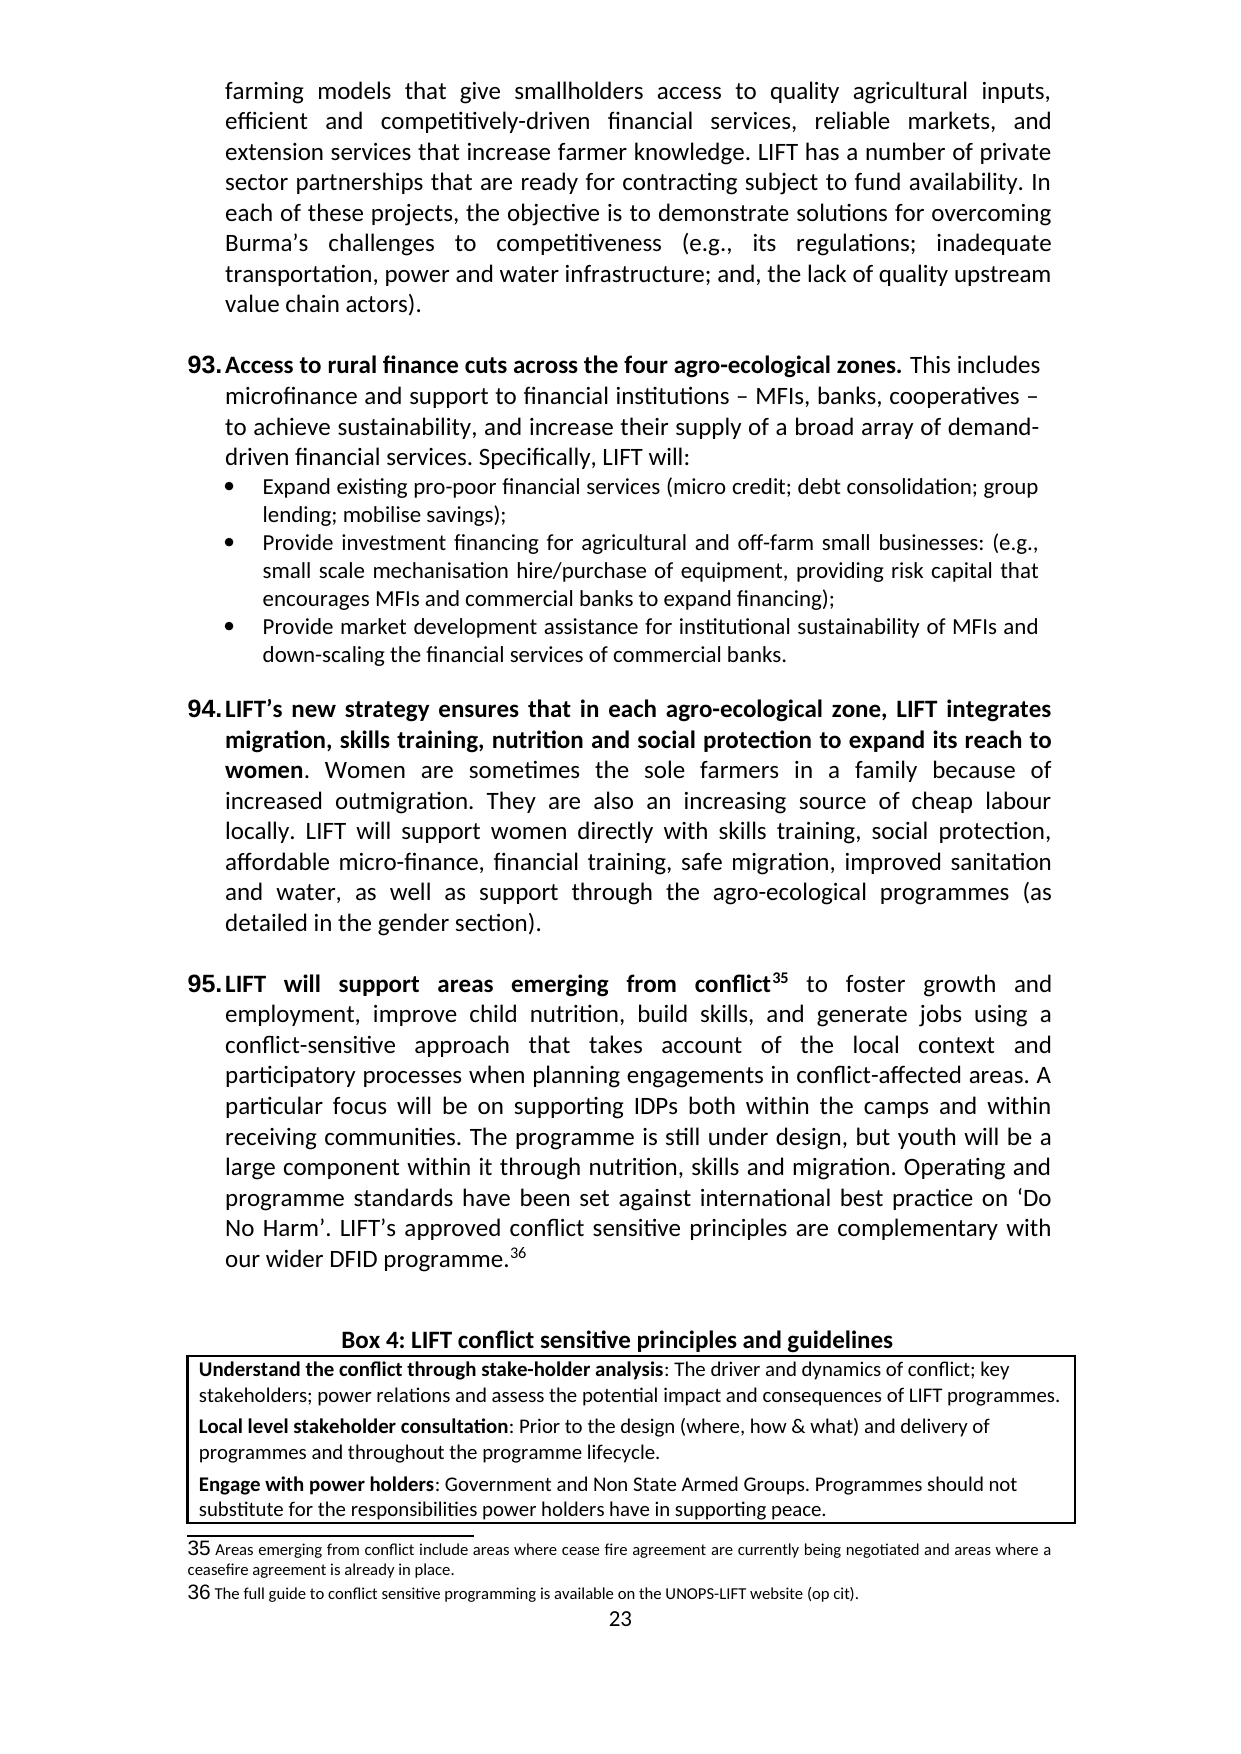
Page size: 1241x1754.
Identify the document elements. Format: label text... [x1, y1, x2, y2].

list Areas emerging from conflict include areas where cease fire agreement are currently being negotiated and areas where a ceasefire agreement is already in place. [187, 1536, 1053, 1580]
list LIFT’s new strategy ensures that in each agro-ecological zone, LIFT integrates migration, skills training, nutrition and social protection to expand its reach to women. Women are sometimes the sole farmers in a family because of increased outmigration. They are also an increasing source of cheap labour locally. LIFT will support women directly with skills training, social protection, affordable micro-finance, financial training, safe migration, improved sanitation and water, as well as support through the agro-ecological programmes (as detailed in the gender section). [187, 693, 1053, 937]
list Expand existing pro-poor financial services (micro credit; debt consolidation; group lending; mobilise savings); [225, 472, 1040, 528]
list LIFT will support areas emerging from conflict to foster growth and employment, improve child nutrition, build skills, and generate jobs using a conflict-sensitive approach that takes account of the local context and participatory processes when planning engagements in conflict-affected areas. A particular focus will be on supporting IDPs both within the camps and within receiving communities. The programme is still under design, but youth will be a large component within it through nutrition, skills and migration. Operating and programme standards have been set against international best practice on ‘Do No Harm’. LIFT’s approved conflict sensitive principles are complementary with our wider DFID programme. [187, 968, 1053, 1273]
list The full guide to conflict sensitive programming is available on the UNOPS-LIFT website (op cit). [187, 1580, 1053, 1604]
list Provide investment financing for agricultural and off-farm small businesses: (e.g., small scale mechanisation hire/purchase of equipment, providing risk capital that encourages MFIs and commercial banks to expand financing); [225, 528, 1040, 612]
list Provide market development assistance for institutional sustainability of MFIs and down-scaling the financial services of commercial banks. [225, 612, 1040, 668]
text Box 4: LIFT conflict sensitive principles and guidelines [187, 1324, 1053, 1354]
list farming models that give smallholders access to quality agricultural inputs, efficient and competitively-driven financial services, reliable markets, and extension services that increase farmer knowledge. LIFT has a number of private sector partnerships that are ready for contracting subject to fund availability. In each of these projects, the objective is to demonstrate solutions for overcoming Burma’s challenges to competitiveness (e.g., its regulations; inadequate transportation, power and water infrastructure; and, the lack of quality upstream value chain actors). [187, 75, 1053, 319]
table_header Understand the conflict through stake-holder analysis: The driver and dynamics of conflict; key stakeholders; power relations and assess the potential impact and consequences of LIFT programmes. Local level stakeholder consultation: Prior to the design (where, how & what) and delivery of programmes and throughout the programme lifecycle. Engage with power holders: Government and Non State Armed Groups. Programmes should not substitute for the responsibilities power holders have in supporting peace. [189, 1357, 1074, 1522]
list Access to rural finance cuts across the four agro-ecological zones. This includes microfinance and support to financial institutions – MFIs, banks, cooperatives – to achieve sustainability, and increase their supply of a broad array of demand-driven financial services. Specifically, LIFT will: [187, 350, 1040, 472]
